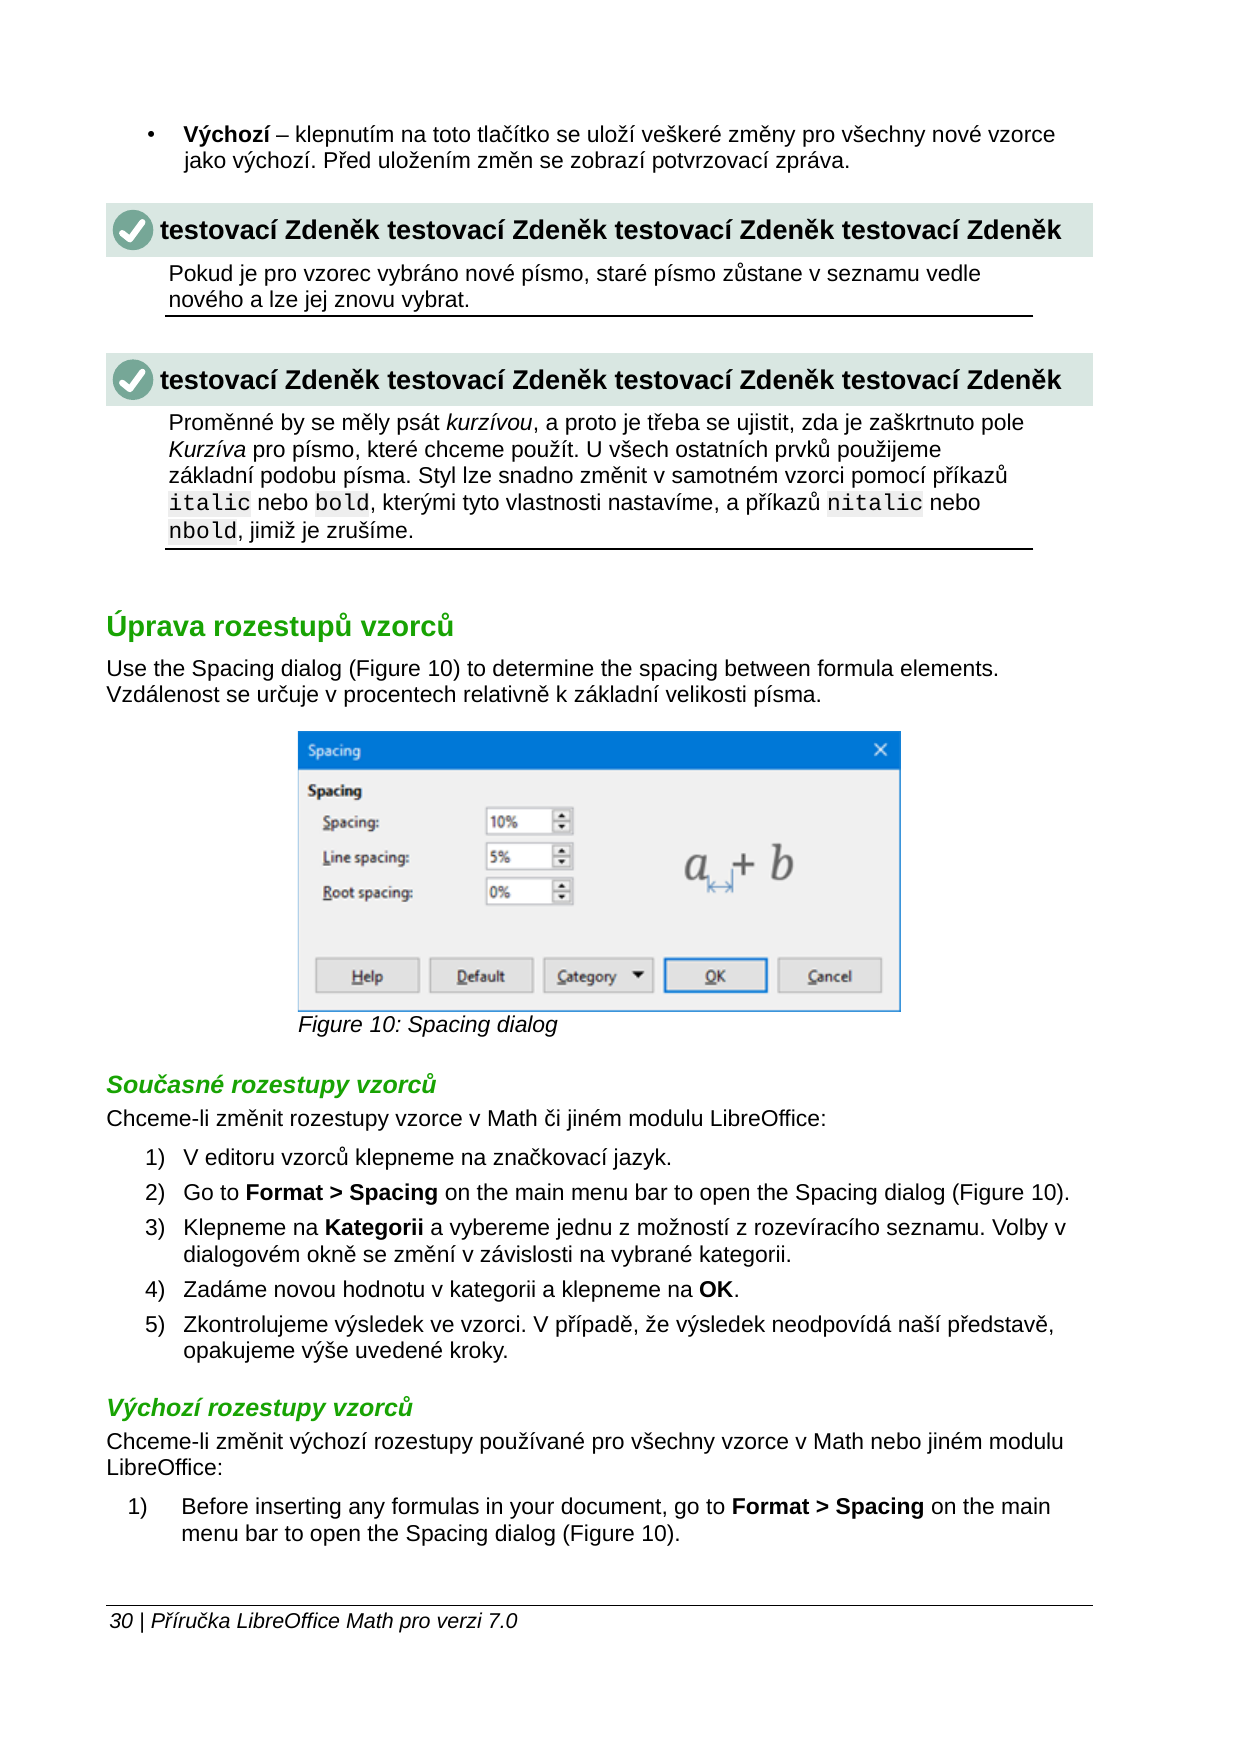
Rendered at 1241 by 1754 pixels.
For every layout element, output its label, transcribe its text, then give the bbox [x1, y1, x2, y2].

text Pokud je pro vzorec vybráno nové písmo, staré písmo zůstane v seznamu vedle nového a lze jej znovu vybrat. [165, 257, 1033, 315]
list Klepneme na Kategorii a vybereme jednu z možností z rozevíracího seznamu. Volby v dialogovém okně se změní v závislosti na vybrané kategorii. [165, 1214, 1093, 1267]
text Figure 10: Spacing dialog [298, 1012, 901, 1038]
text Use the Spacing dialog (Figure 10) to determine the spacing between formula elements. Vzdálenost se určuje v procentech relativně k základní velikosti písma. [106, 654, 1093, 707]
subtitle Výchozí rozestupy vzorců [106, 1393, 1093, 1422]
list Výchozí – klepnutím na toto tlačítko se uloží veškeré změny pro všechny nové vzorce jako výchozí. Před uložením změn se zobrazí potvrzovací zpráva. [144, 118, 1093, 177]
picture [297, 731, 901, 1012]
text Proměnné by se měly psát kurzívou, a proto je třeba se ujistit, zda je zaškrtnuto pole Kurzíva pro písmo, které chceme použít. U všech ostatních prvků použijeme základní podobu písma. Styl lze snadno změnit v samotném vzorci pomocí příkazů italic nebo bold, kterými tyto vlastnosti nastavíme, a příkazů nitalic nebo nbold, jimiž je zrušíme. [165, 406, 1033, 548]
list Zkontrolujeme výsledek ve vzorci. V případě, že výsledek neodpovídá naší představě, opakujeme výše uvedené kroky. [165, 1311, 1093, 1364]
list V editoru vzorců klepneme na značkovací jazyk. [165, 1144, 1093, 1170]
subtitle Současné rozestupy vzorců [106, 1070, 1093, 1099]
text Chceme-li změnit výchozí rozestupy používané pro všechny vzorce v Math nebo jiném modulu LibreOffice: [106, 1428, 1093, 1481]
list Go to Format > Spacing on the main menu bar to open the Spacing dialog (Figure 10). [165, 1179, 1093, 1206]
subtitle testovací Zdeněk testovací Zdeněk testovací Zdeněk testovací Zdeněk [106, 203, 1093, 257]
subtitle testovací Zdeněk testovací Zdeněk testovací Zdeněk testovací Zdeněk [106, 353, 1093, 406]
list Zadáme novou hodnotu v kategorii a klepneme na OK. [165, 1276, 1093, 1302]
subtitle Úprava rozestupů vzorců [106, 609, 1093, 643]
text Chceme-li změnit rozestupy vzorce v Math či jiném modulu LibreOffice: [106, 1105, 1093, 1131]
list Before inserting any formulas in your document, go to Format > Spacing on the main menu bar to open the Spacing dialog (Figure 10). [148, 1493, 1093, 1546]
